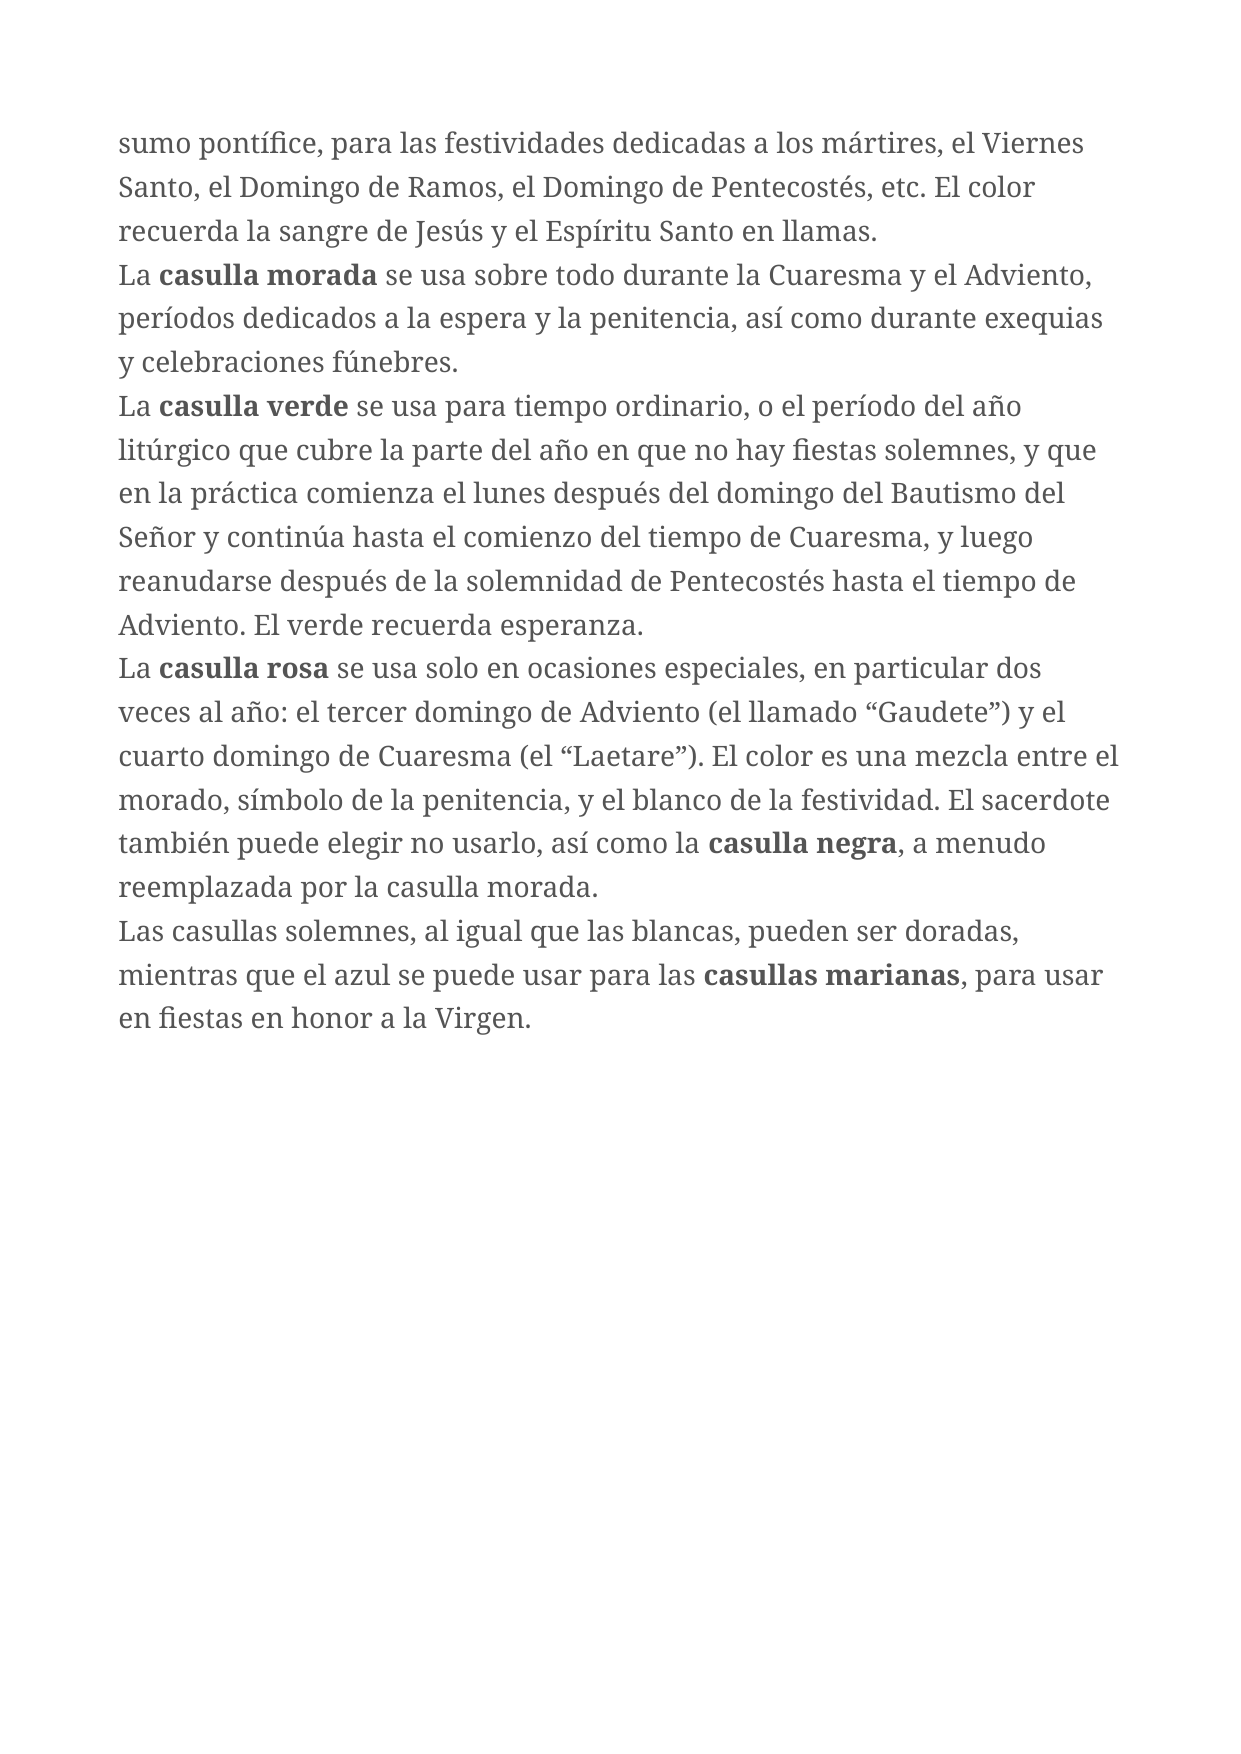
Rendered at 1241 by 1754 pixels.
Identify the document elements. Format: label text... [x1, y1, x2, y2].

text sumo pontífice, para las festividades dedicadas a los mártires, el Viernes Santo, el Domingo de Ramos, el Domingo de Pentecostés, etc. El color recuerda la sangre de Jesús y el Espíritu Santo en llamas. La casulla morada se usa sobre todo durante la Cuaresma y el Adviento, períodos dedicados a la espera y la penitencia, así como durante exequias y celebraciones fúnebres. La casulla verde se usa para tiempo ordinario, o el período del año litúrgico que cubre la parte del año en que no hay fiestas solemnes, y que en la práctica comienza el lunes después del domingo del Bautismo del Señor y continúa hasta el comienzo del tiempo de Cuaresma, y luego reanudarse después de la solemnidad de Pentecostés hasta el tiempo de Adviento. El verde recuerda esperanza. La casulla rosa se usa solo en ocasiones especiales, en particular dos veces al año: el tercer domingo de Adviento (el llamado “Gaudete”) y el cuarto domingo de Cuaresma (el “Laetare”). El color es una mezcla entre el morado, símbolo de la penitencia, y el blanco de la festividad. El sacerdote también puede elegir no usarlo, así como la casulla negra, a menudo reemplazada por la casulla morada. Las casullas solemnes, al igual que las blancas, pueden ser doradas, mientras que el azul se puede usar para las casullas marianas, para usar en fiestas en honor a la Virgen. [118, 118, 1122, 1037]
